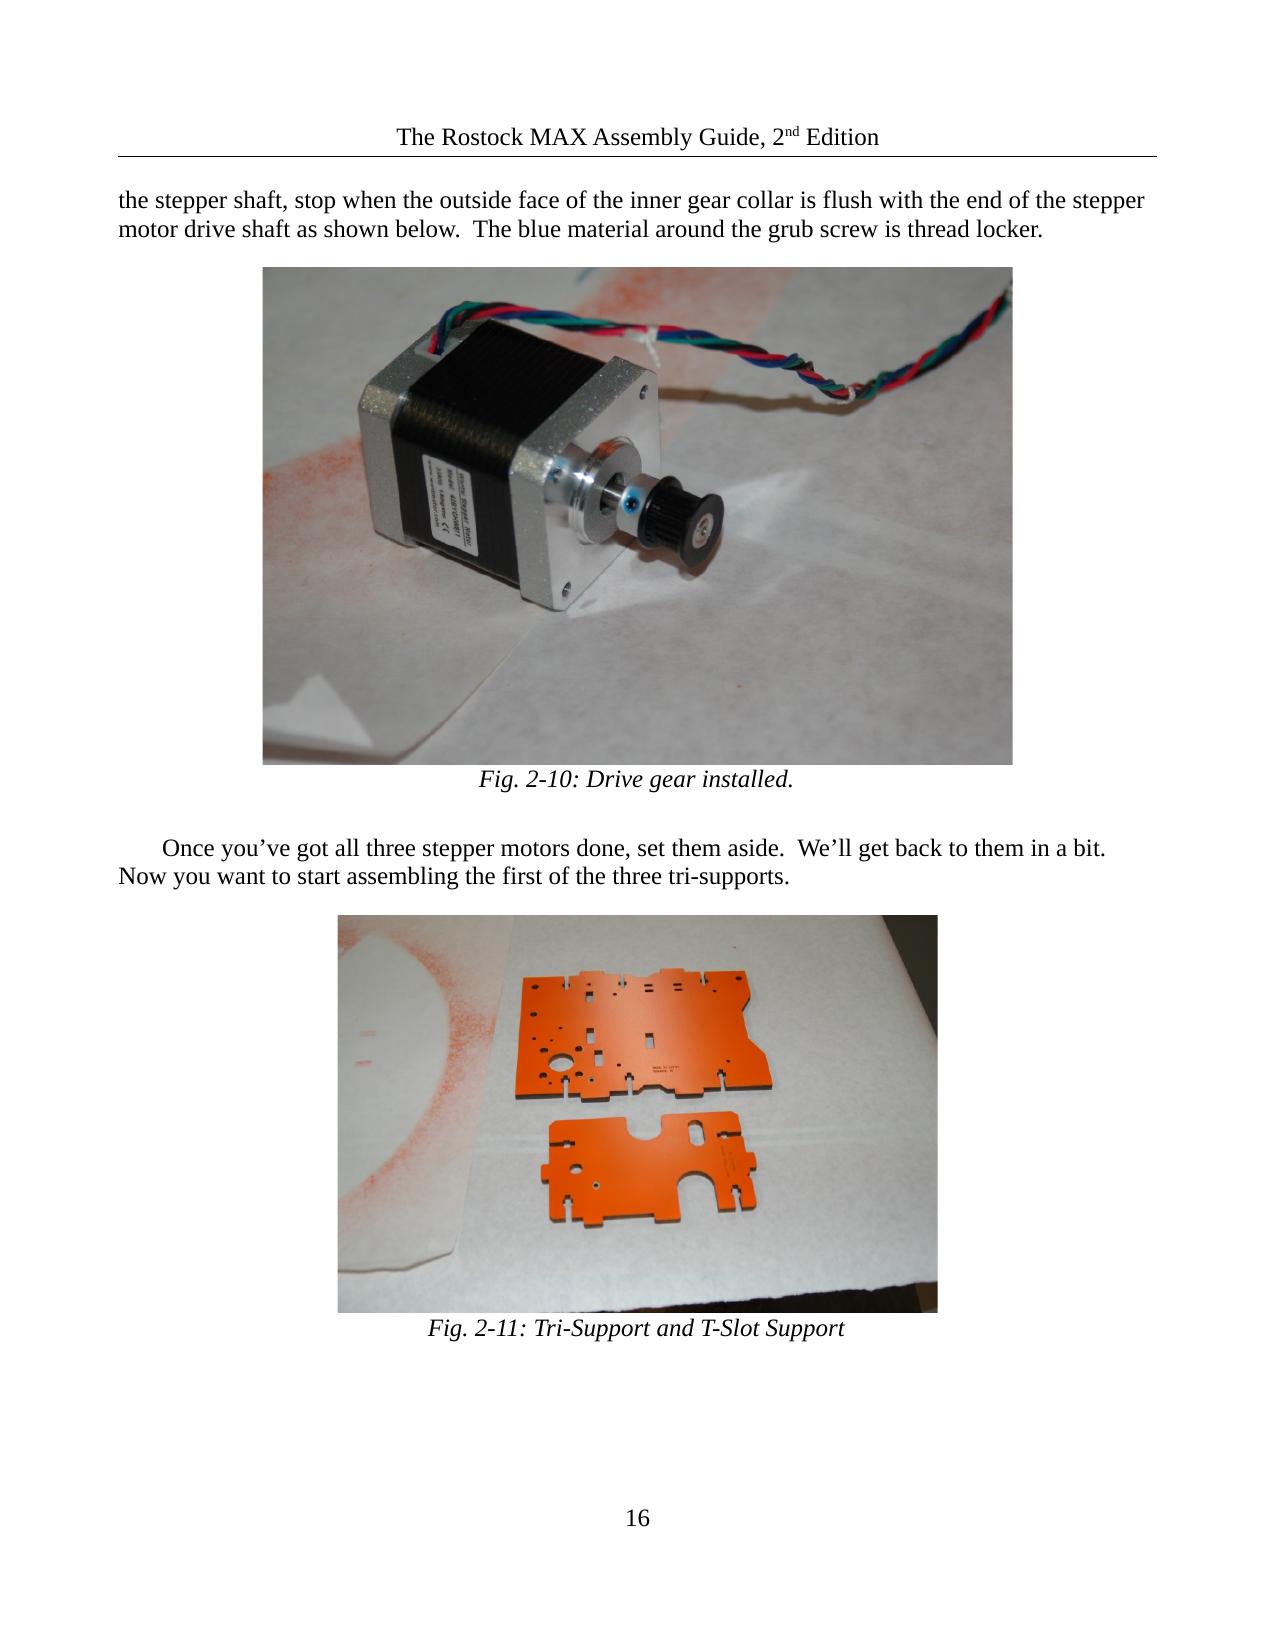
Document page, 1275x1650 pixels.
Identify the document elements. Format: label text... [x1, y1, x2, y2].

text Once you’ve got all three stepper motors done, set them aside. We’ll get back to them in a bit. Now you want to start assembling the first of the three tri-supports. [118, 833, 1157, 890]
text Fig. 2-10: Drive gear installed. [262, 765, 1012, 793]
picture [262, 267, 1013, 765]
text the stepper shaft, stop when the outside face of the inner gear collar is flush with the end of the stepper motor drive shaft as shown below. The blue material around the grub screw is thread locker. [118, 185, 1157, 243]
picture [337, 915, 938, 1313]
text Fig. 2-11: Tri-Support and T-Slot Support [337, 1313, 937, 1342]
